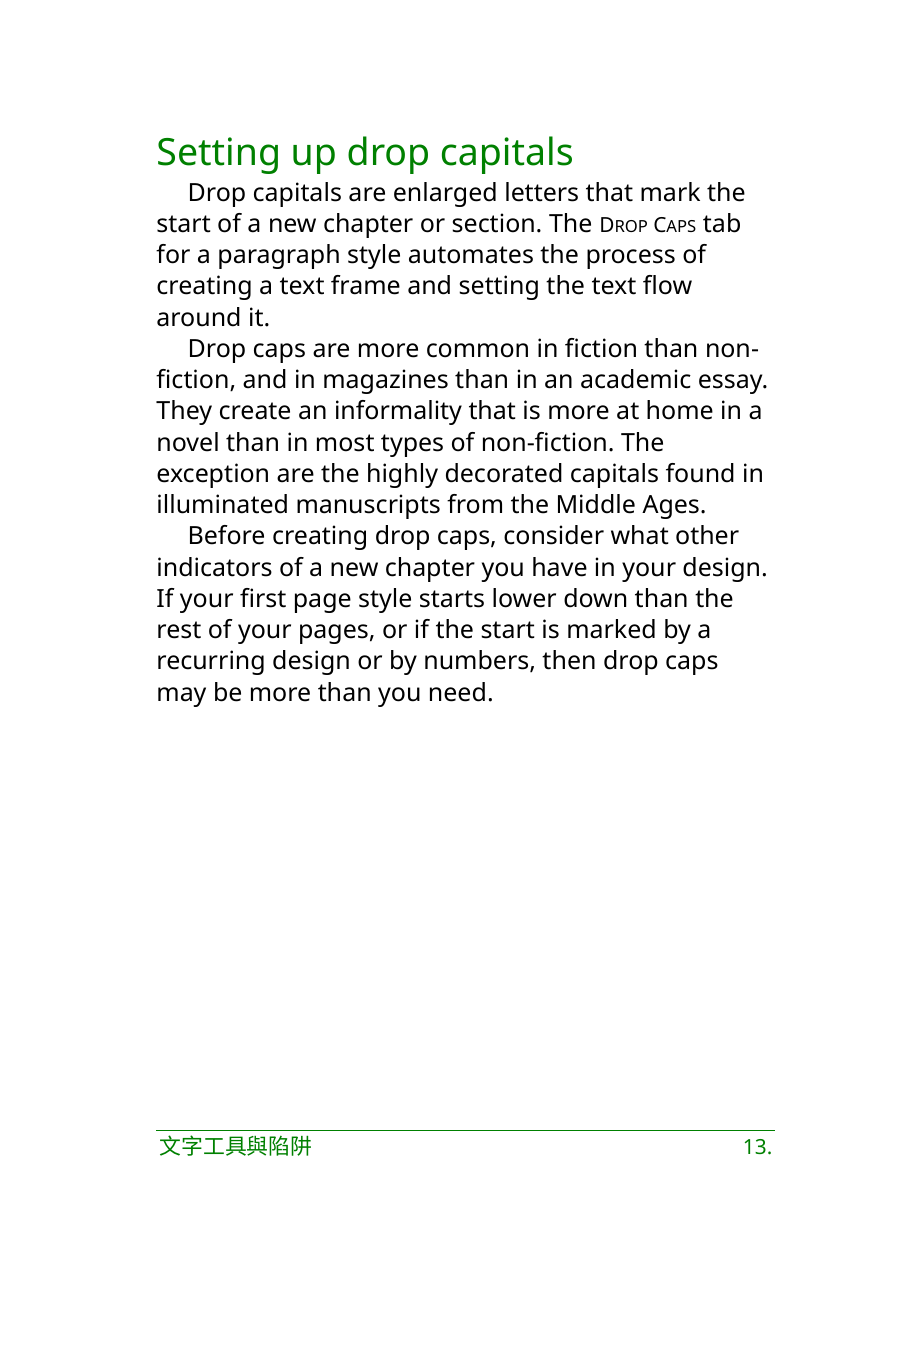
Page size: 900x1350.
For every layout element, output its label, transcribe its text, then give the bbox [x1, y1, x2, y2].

text Drop capitals are enlarged letters that mark the start of a new chapter or section. The Drop Caps tab for a paragraph style automates the process of creating a text frame and setting the text flow around it. [156, 176, 775, 332]
subtitle Setting up drop capitals [156, 125, 775, 176]
text Drop caps are more common in fiction than non-fiction, and in magazines than in an academic essay. They create an informality that is more at home in a novel than in most types of non-fiction. The exception are the highly decorated capitals found in illuminated manuscripts from the Middle Ages. [156, 332, 775, 520]
text Before creating drop caps, consider what other indicators of a new chapter you have in your design. If your first page style starts lower down than the rest of your pages, or if the start is marked by a recurring design or by numbers, then drop caps may be more than you need. [156, 520, 775, 707]
